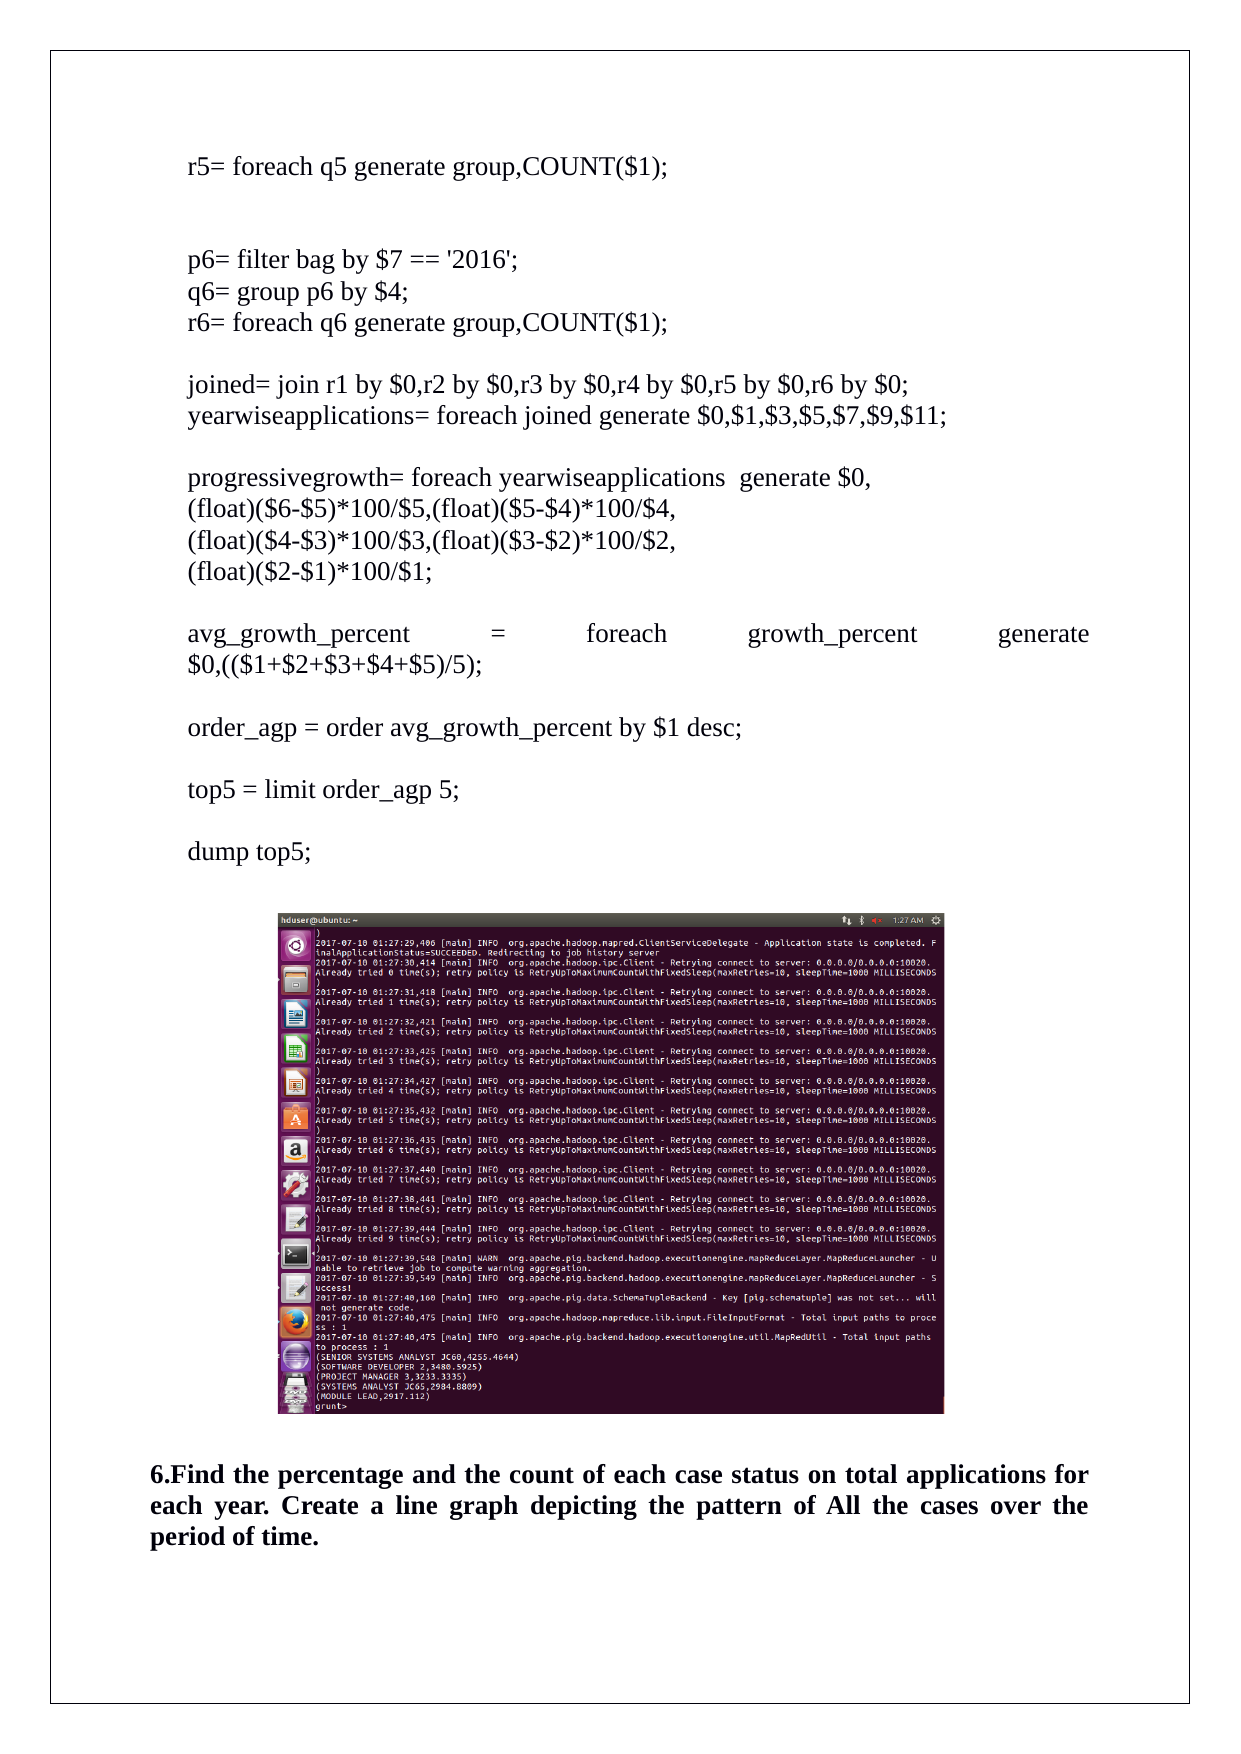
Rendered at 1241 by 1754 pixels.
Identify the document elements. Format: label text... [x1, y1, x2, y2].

text r6= foreach q6 generate group,COUNT($1); [187, 306, 1090, 337]
text avg_growth_percent = foreach growth_percent generate $0,(($1+$2+$3+$4+$5)/5); [187, 617, 1090, 679]
text p6= filter bag by $7 == '2016'; [187, 243, 1090, 274]
text progressivegrowth= foreach yearwiseapplications generate $0, [187, 461, 1090, 493]
text joined= join r1 by $0,r2 by $0,r3 by $0,r4 by $0,r5 by $0,r6 by $0; [187, 368, 1090, 399]
text q6= group p6 by $4; [187, 274, 1090, 306]
text dump top5; [187, 835, 1090, 866]
text (float)($4-$3)*100/$3,(float)($3-$2)*100/$2, [187, 524, 1090, 555]
text 6.Find the percentage and the count of each case status on total applications for each year. Create a line graph depicting the pattern of All the cases over the period of time. [150, 1458, 1090, 1552]
text top5 = limit order_agp 5; [187, 773, 1090, 804]
text r5= foreach q5 generate group,COUNT($1); [187, 150, 1090, 181]
picture [277, 913, 945, 1414]
text (float)($6-$5)*100/$5,(float)($5-$4)*100/$4, [187, 493, 1090, 524]
text yearwiseapplications= foreach joined generate $0,$1,$3,$5,$7,$9,$11; [187, 399, 1090, 430]
text order_agp = order avg_growth_percent by $1 desc; [187, 711, 1090, 742]
text (float)($2-$1)*100/$1; [187, 555, 1090, 586]
